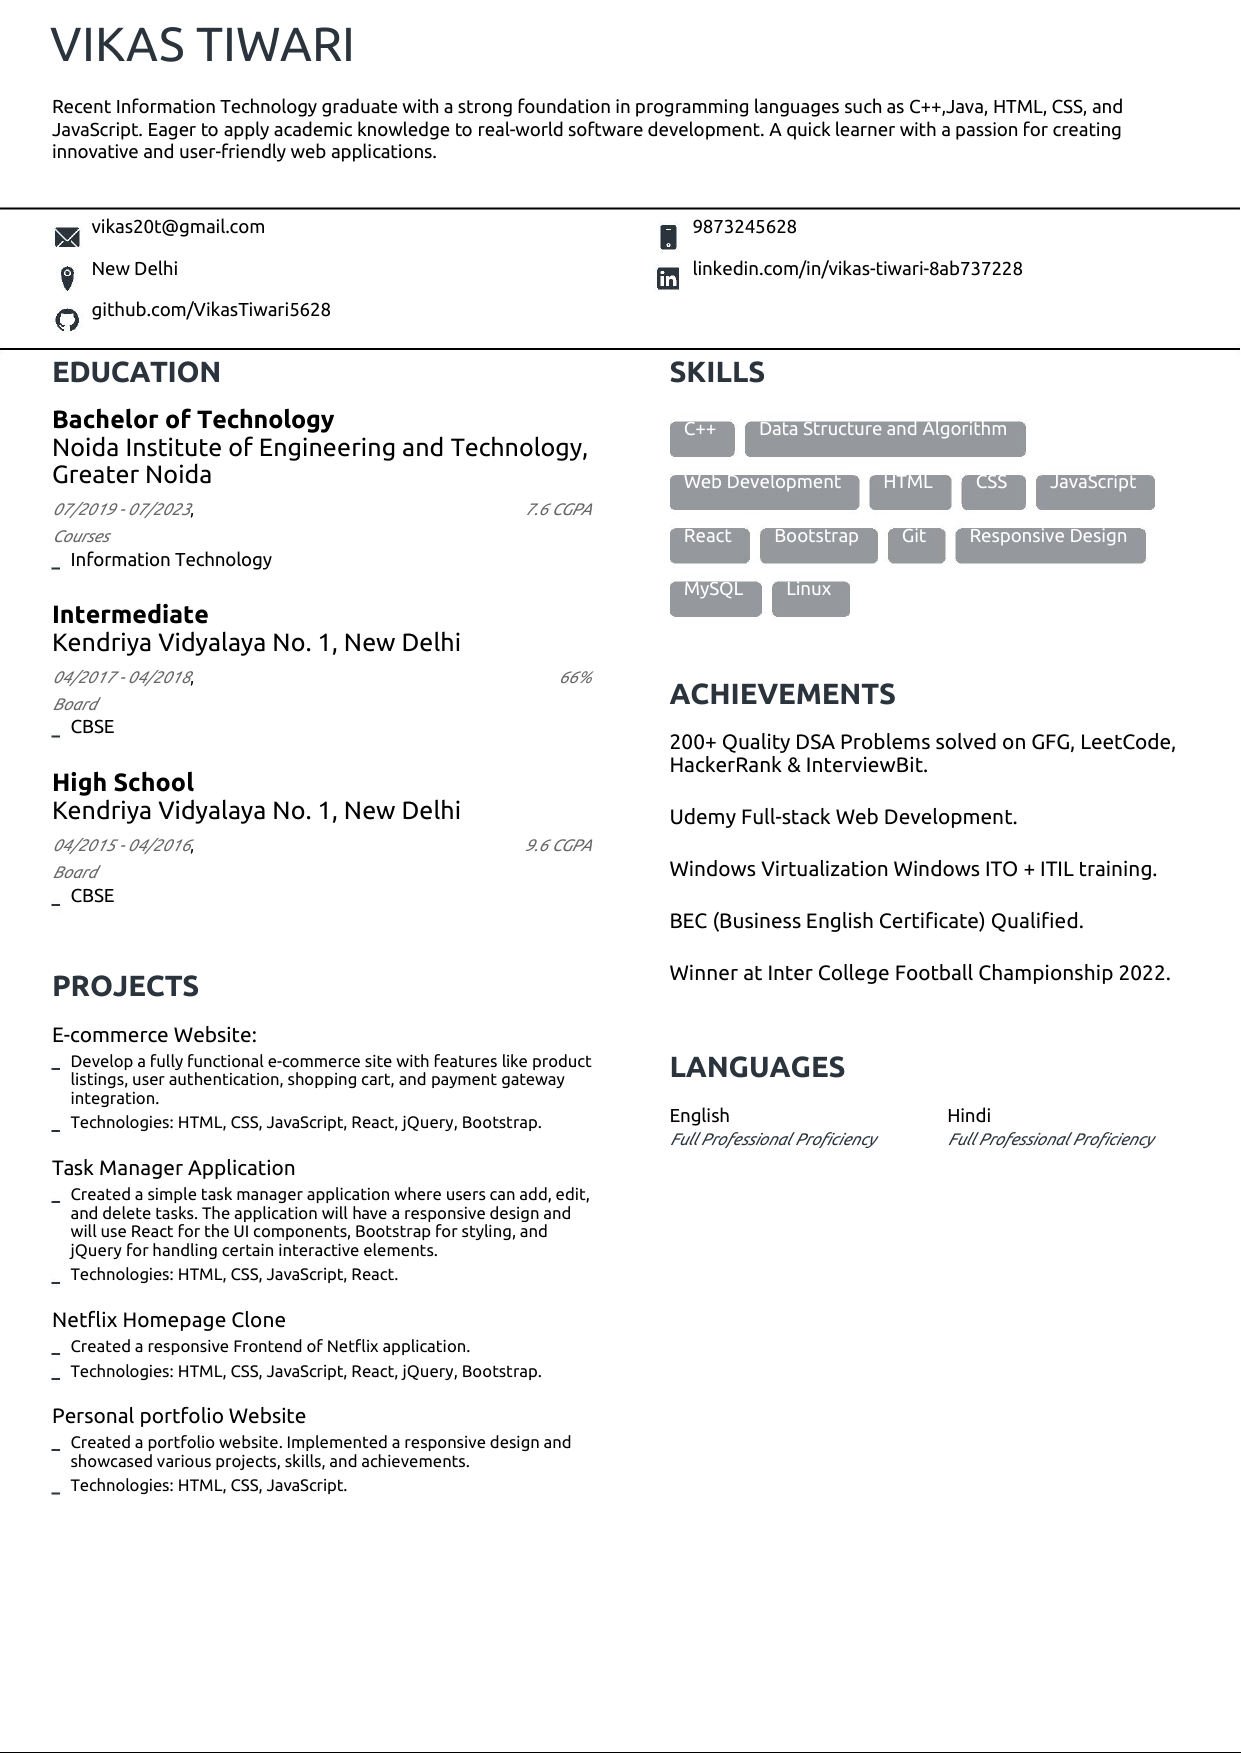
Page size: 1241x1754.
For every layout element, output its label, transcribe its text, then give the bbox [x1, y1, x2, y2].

text jQuery for handling certain interactive elements. [82, 1249, 215, 1258]
text Web Development [684, 481, 786, 491]
text SKILLS [669, 369, 790, 385]
text JavaScript [1050, 481, 1119, 491]
text Bootstrap [774, 534, 849, 544]
text Netﬂix Homepage Clone [212, 1318, 311, 1329]
text JavaScript [1121, 481, 1162, 491]
text Technologies: HTML, CSS, JavaScript, React. [330, 1273, 424, 1283]
text Develop a fully functional e-commerce site with features like product [126, 1060, 533, 1069]
text Data Structure and Algorithm [759, 427, 947, 438]
text jQuery for handling certain interactive elements. [216, 1249, 615, 1258]
text innovative and user-friendly web applications. [354, 151, 1147, 161]
text Kendriya Vidyalaya No. 1, New Delhi [132, 641, 200, 654]
text Responsive Design [1002, 534, 1114, 544]
text linkedin.com/in/vikas-tiwari-8ab737228 [823, 267, 1049, 277]
text Personal portfolio Website [52, 1414, 141, 1426]
text ACHIEVEMENTS [669, 692, 921, 708]
text New Delhi [91, 267, 291, 277]
text 7.6 CGPA [524, 508, 616, 518]
text 9.6 CGPA [524, 844, 616, 854]
text integration. [70, 1097, 107, 1106]
text Task Manager Application [52, 1166, 159, 1177]
text Kendriya Vidyalaya No. 1, New Delhi [246, 809, 487, 823]
text Board [52, 871, 121, 880]
text 200+ Quality DSA Problems solved on GFG, LeetCode, [785, 740, 1201, 752]
text Technologies: HTML, CSS, JavaScript, React. [146, 1273, 328, 1283]
text and delete tasks. The application will have a responsive design and [70, 1212, 243, 1221]
text English [699, 1114, 755, 1124]
text vikas20t@gmail.com [187, 226, 291, 236]
text Greater Noida [52, 472, 613, 486]
text Kendriya Vidyalaya No. 1, New Delhi [246, 641, 487, 654]
text innovative and user-friendly web applications. [52, 151, 280, 161]
text showcased various projects, skills, and achievements. [244, 1460, 597, 1469]
text integration. [108, 1097, 616, 1106]
text 9873245628 [692, 226, 822, 236]
text React [684, 534, 756, 544]
text Winner at Inter College Football Championship 2022. [876, 971, 1034, 982]
text Hindi [947, 1114, 1016, 1124]
text Technologies: HTML, CSS, JavaScript, React, jQuery, Bootstrap. [147, 1370, 328, 1379]
text Technologies: HTML, CSS, JavaScript. [70, 1484, 146, 1494]
text Kendriya Vidyalaya No. 1, New Delhi [52, 809, 131, 823]
text Bootstrap [851, 534, 884, 544]
text Udemy Full-stack Web Development. [669, 815, 729, 827]
text BEC (Business English Certiﬁcate) Qualiﬁed. [839, 919, 982, 930]
text High School [89, 780, 487, 794]
text MySQL [705, 587, 726, 597]
text showcased various projects, skills, and achievements. [70, 1460, 216, 1469]
text Noida Institute of Engineering and Technology, [392, 446, 565, 460]
text Intermediate [52, 612, 487, 626]
text BEC (Business English Certiﬁcate) Qualiﬁed. [1000, 919, 1195, 930]
text Winner at Inter College Football Championship 2022. [669, 971, 874, 982]
text Netﬂix Homepage Clone [52, 1318, 181, 1329]
text Udemy Full-stack Web Development. [954, 815, 1042, 827]
text CBSE [70, 894, 139, 904]
text Git [902, 534, 957, 544]
text Windows Virtualization Windows ITO + ITIL training. [669, 867, 1148, 878]
text EDUCATION [52, 369, 248, 385]
text Recent Information Technology graduate with a strong foundation in programming languages such as C++,Java, HTML, CSS, and [52, 105, 305, 115]
text E-commerce Website: [52, 1033, 282, 1044]
text Linux [786, 587, 884, 597]
text High School [52, 780, 86, 794]
text Udemy Full-stack Web Development. [730, 815, 952, 827]
text linkedin.com/in/vikas-tiwari-8ab737228 [692, 267, 802, 277]
text 07/2019 - 07/2023, [52, 508, 219, 518]
text Web Development [788, 481, 865, 491]
text MySQL [684, 587, 704, 597]
text Full Professional Proﬁciency [1005, 1138, 1102, 1147]
text Noida Institute of Engineering and Technology, [298, 446, 391, 460]
text Created a simple task manager application where users can add, edit, [328, 1193, 615, 1202]
text 66% [558, 677, 616, 686]
picture [0, 0, 1241, 1752]
text Bachelor of Technology [327, 417, 359, 431]
text Responsive Design [1115, 534, 1152, 544]
text CSS [976, 481, 1032, 491]
text HackerRank & InterviewBit. [669, 763, 953, 775]
text vikas20t@gmail.com [91, 226, 168, 236]
text and delete tasks. The application will have a responsive design and [255, 1212, 428, 1221]
text Full Professional Proﬁciency [727, 1138, 824, 1147]
text PROJECTS [52, 984, 224, 1000]
text C++ [684, 427, 741, 438]
text github.com/VikasTiwari5628 [188, 308, 357, 318]
text Board [52, 703, 121, 712]
text MySQL [728, 587, 768, 597]
text Bachelor of Technology [52, 417, 315, 431]
text Noida Institute of Engineering and Technology, [52, 446, 297, 460]
text VIKAS TIWARI [50, 41, 379, 67]
text will use React for the UI components, Bootstrap for styling, and [70, 1230, 286, 1239]
text LANGUAGES [669, 1064, 870, 1080]
text Recent Information Technology graduate with a strong foundation in programming languages such as C++,Java, HTML, CSS, and [819, 105, 1147, 115]
text listings, user authentication, shopping cart, and payment gateway [114, 1078, 315, 1088]
text Personal portfolio Website [143, 1414, 332, 1426]
text Information Technology [70, 558, 260, 568]
text Kendriya Vidyalaya No. 1, New Delhi [132, 809, 200, 823]
text 04/2017 - 04/2018, [52, 677, 219, 686]
text Data Structure and Algorithm [947, 427, 1032, 438]
text JavaScript. Eager to apply academic knowledge to real-world software development. A quick learner with a passion for creating [438, 128, 705, 138]
text Courses [52, 535, 134, 544]
text HTML [883, 481, 957, 491]
text Created a responsive Frontend of Netﬂix application. [173, 1345, 392, 1354]
text Created a portfolio website. Implemented a responsive design and [150, 1441, 306, 1450]
text Technologies: HTML, CSS, JavaScript, React, jQuery, Bootstrap. [146, 1122, 328, 1131]
text Created a responsive Frontend of Netﬂix application. [404, 1345, 567, 1354]
text 04/2015 - 04/2016, [52, 844, 219, 854]
text Kendriya Vidyalaya No. 1, New Delhi [52, 641, 131, 654]
text github.com/VikasTiwari5628 [100, 308, 189, 318]
text English [669, 1114, 698, 1124]
text Technologies: HTML, CSS, JavaScript. [146, 1484, 328, 1494]
text BEC (Business English Certiﬁcate) Qualiﬁed. [716, 919, 837, 930]
text CBSE [70, 726, 139, 736]
text Task Manager Application [218, 1166, 321, 1177]
